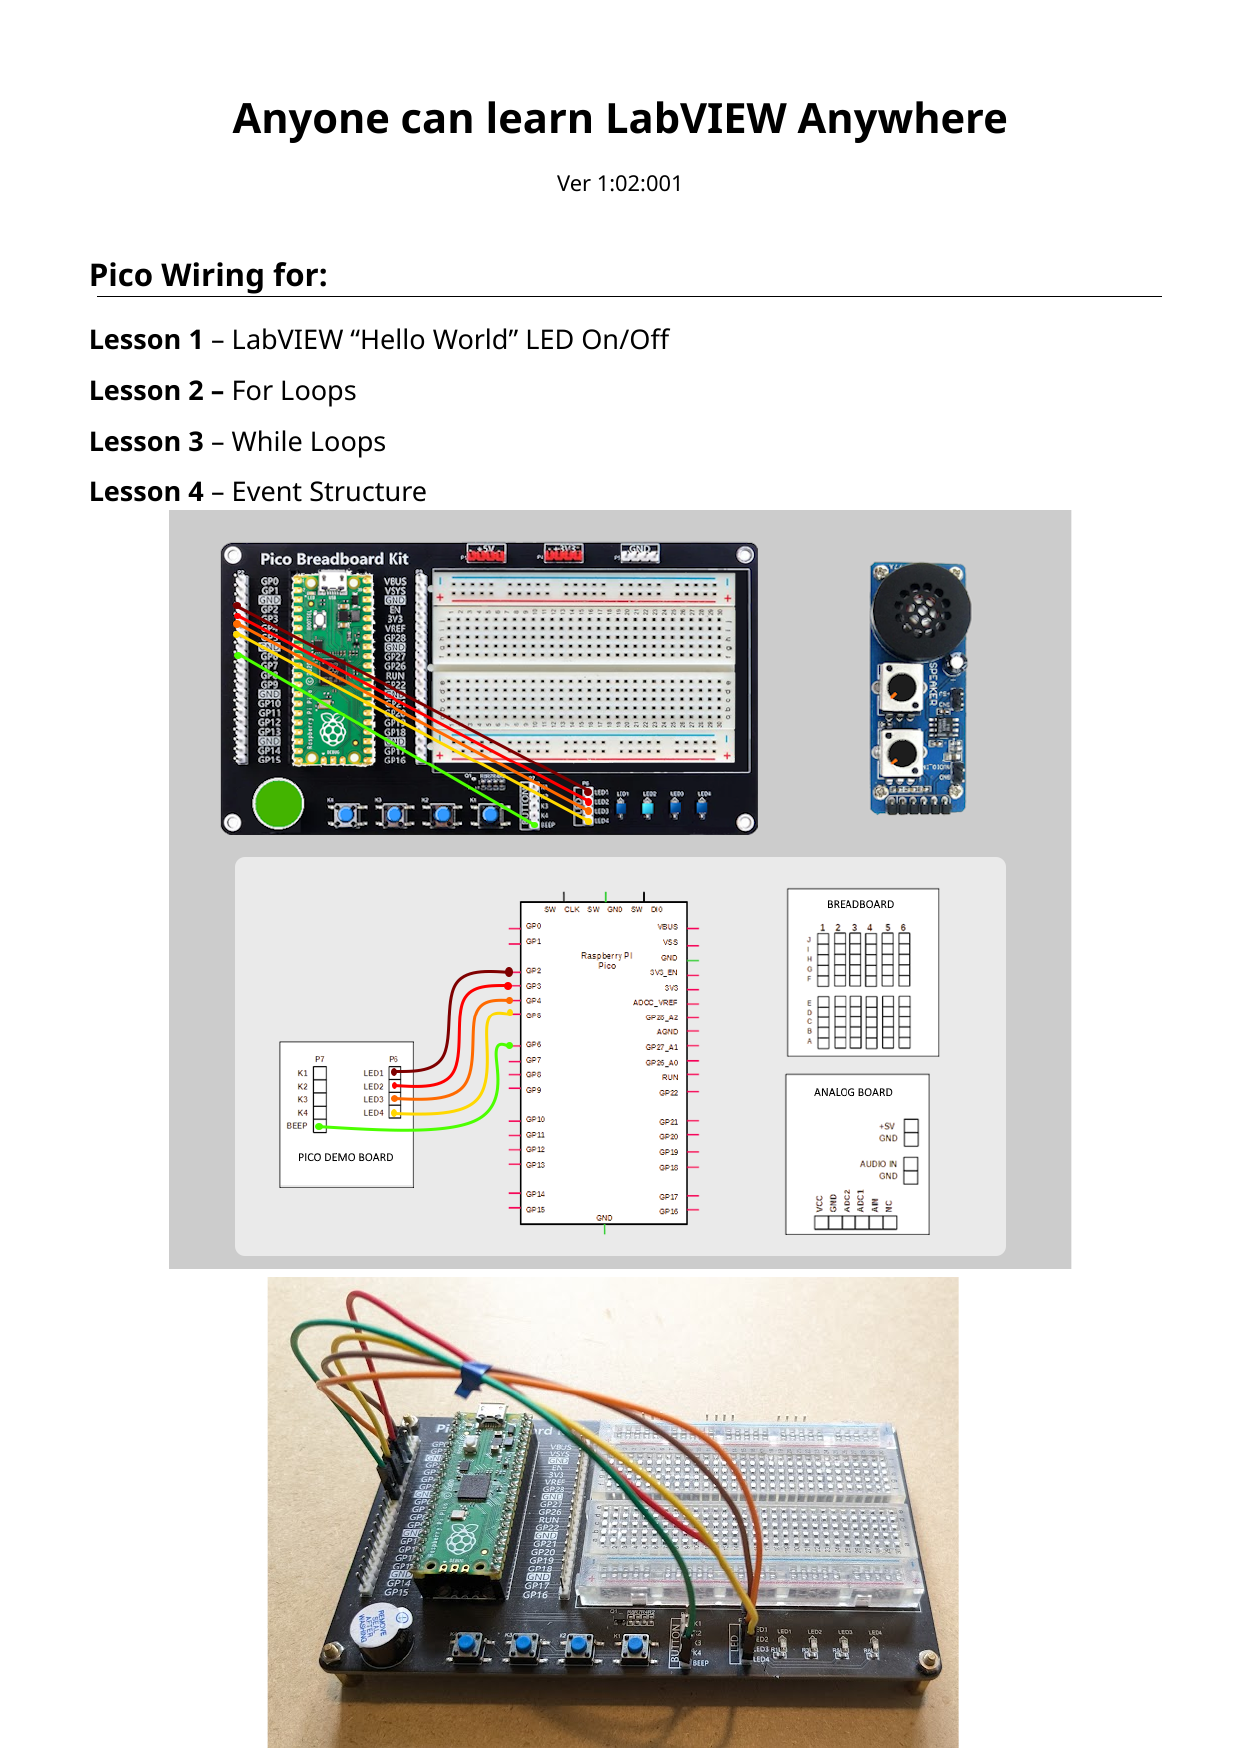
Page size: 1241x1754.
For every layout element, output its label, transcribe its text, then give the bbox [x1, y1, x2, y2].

subtitle Lesson 2 – For Loops [88, 371, 1152, 408]
picture [169, 510, 1072, 1269]
subtitle Pico Wiring for: [88, 253, 1152, 295]
subtitle Lesson 1 – LabVIEW “Hello World” LED On/Off [88, 321, 1152, 358]
subtitle Lesson 4 – Event Structure [88, 473, 1152, 509]
picture [267, 1277, 959, 1748]
subtitle Lesson 3 – While Loops [88, 422, 1152, 459]
